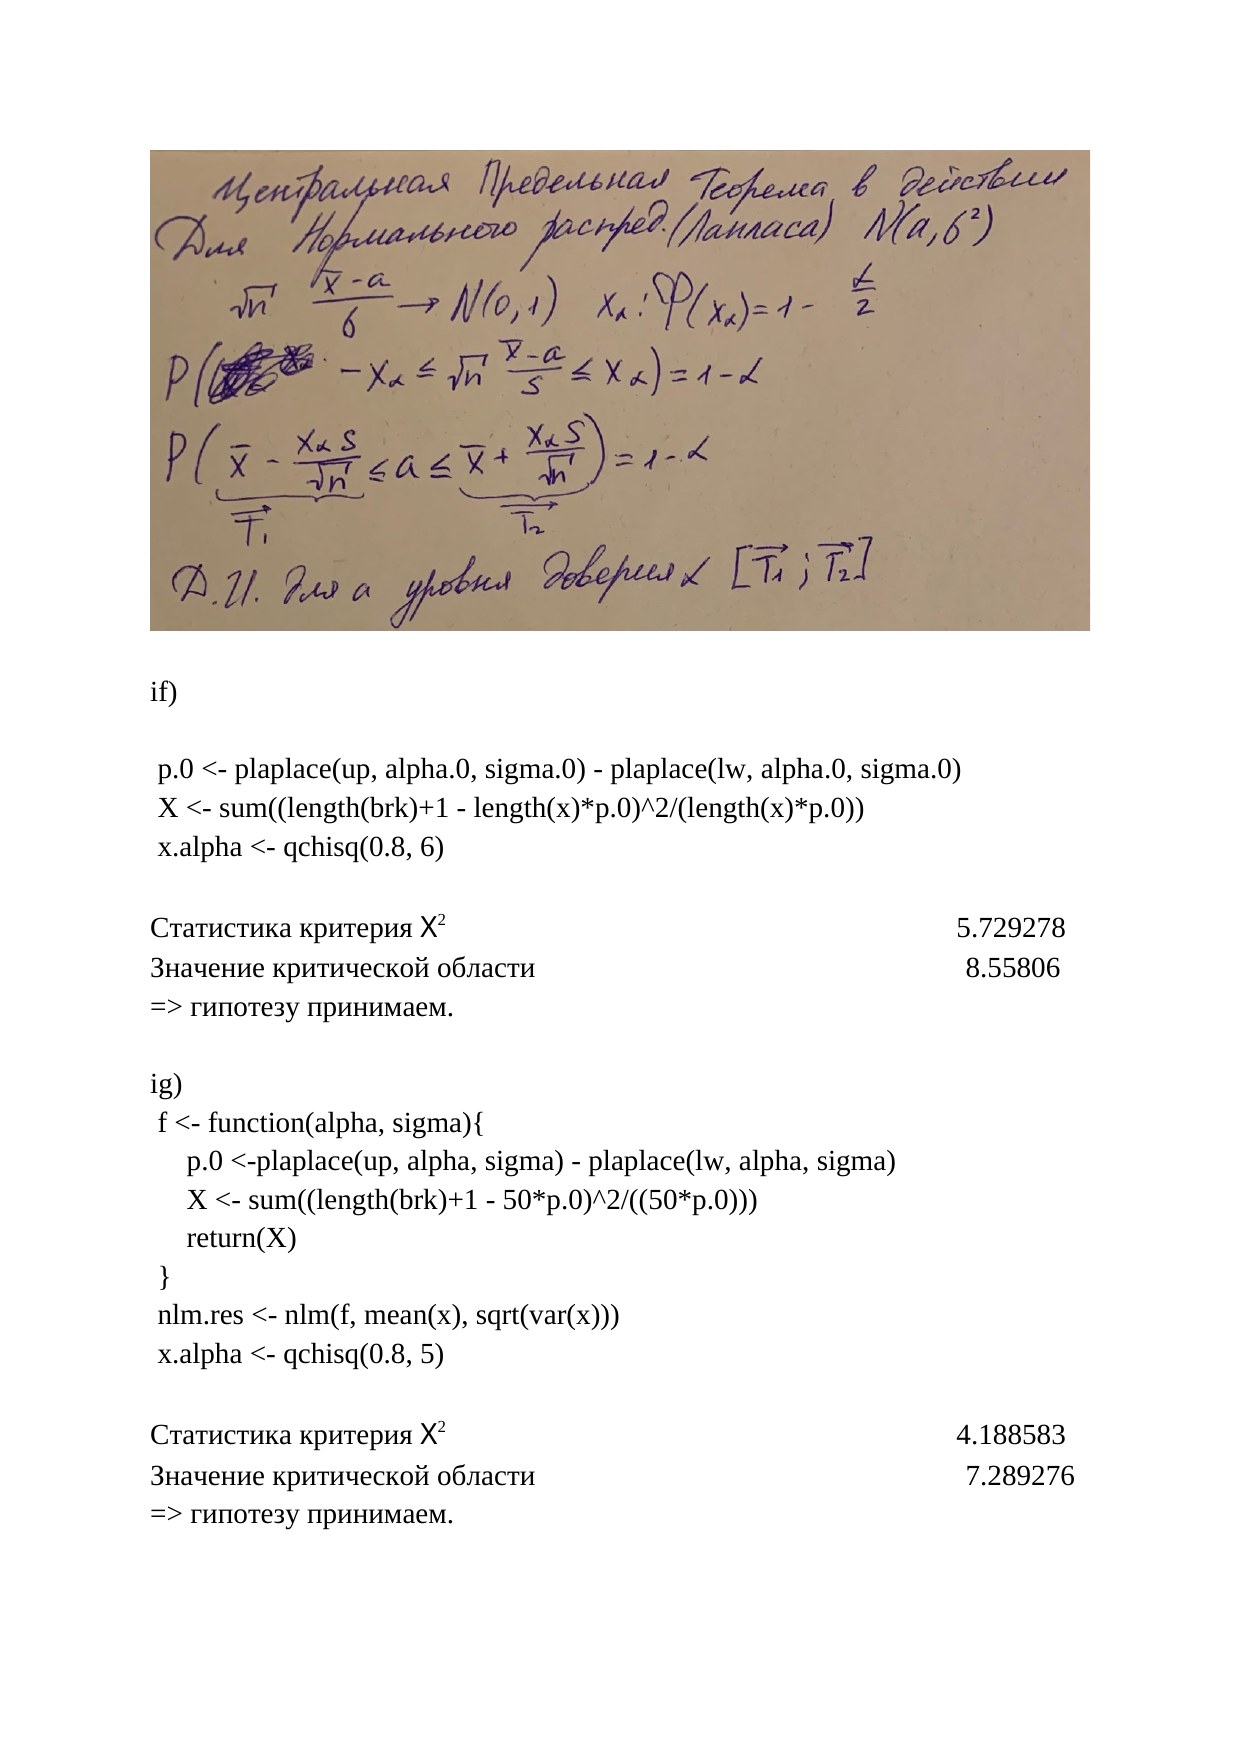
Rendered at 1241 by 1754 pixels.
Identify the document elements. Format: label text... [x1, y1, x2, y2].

text Статистика критерия X2 5.729278 Значение критической области 8.55806 => гипотезу принимаем. [150, 906, 1090, 1023]
text f <- function(alpha, sigma){ [150, 1105, 1090, 1138]
text return(X) [150, 1220, 1090, 1254]
text X <- sum((length(brk)+1 - length(x)*p.0)^2/(length(x)*p.0)) [150, 790, 1090, 824]
text } [150, 1259, 1090, 1292]
text nlm.res <- nlm(f, mean(x), sqrt(var(x))) [150, 1297, 1090, 1331]
text x.alpha <- qchisq(0.8, 5) [150, 1336, 1090, 1369]
text p.0 <-plaplace(up, alpha, sigma) - plaplace(lw, alpha, sigma) [150, 1143, 1090, 1177]
text ig) [150, 1066, 1090, 1100]
text p.0 <- plaplace(up, alpha.0, sigma.0) - plaplace(lw, alpha.0, sigma.0) [150, 752, 1090, 785]
text if) [150, 674, 1090, 708]
text x.alpha <- qchisq(0.8, 6) [150, 829, 1090, 862]
text Статистика критерия X2 4.188583 Значение критической области 7.289276 => гипотезу принимаем. [150, 1413, 1090, 1530]
text X <- sum((length(brk)+1 - 50*p.0)^2/((50*p.0))) [150, 1182, 1090, 1215]
picture [150, 150, 1091, 631]
